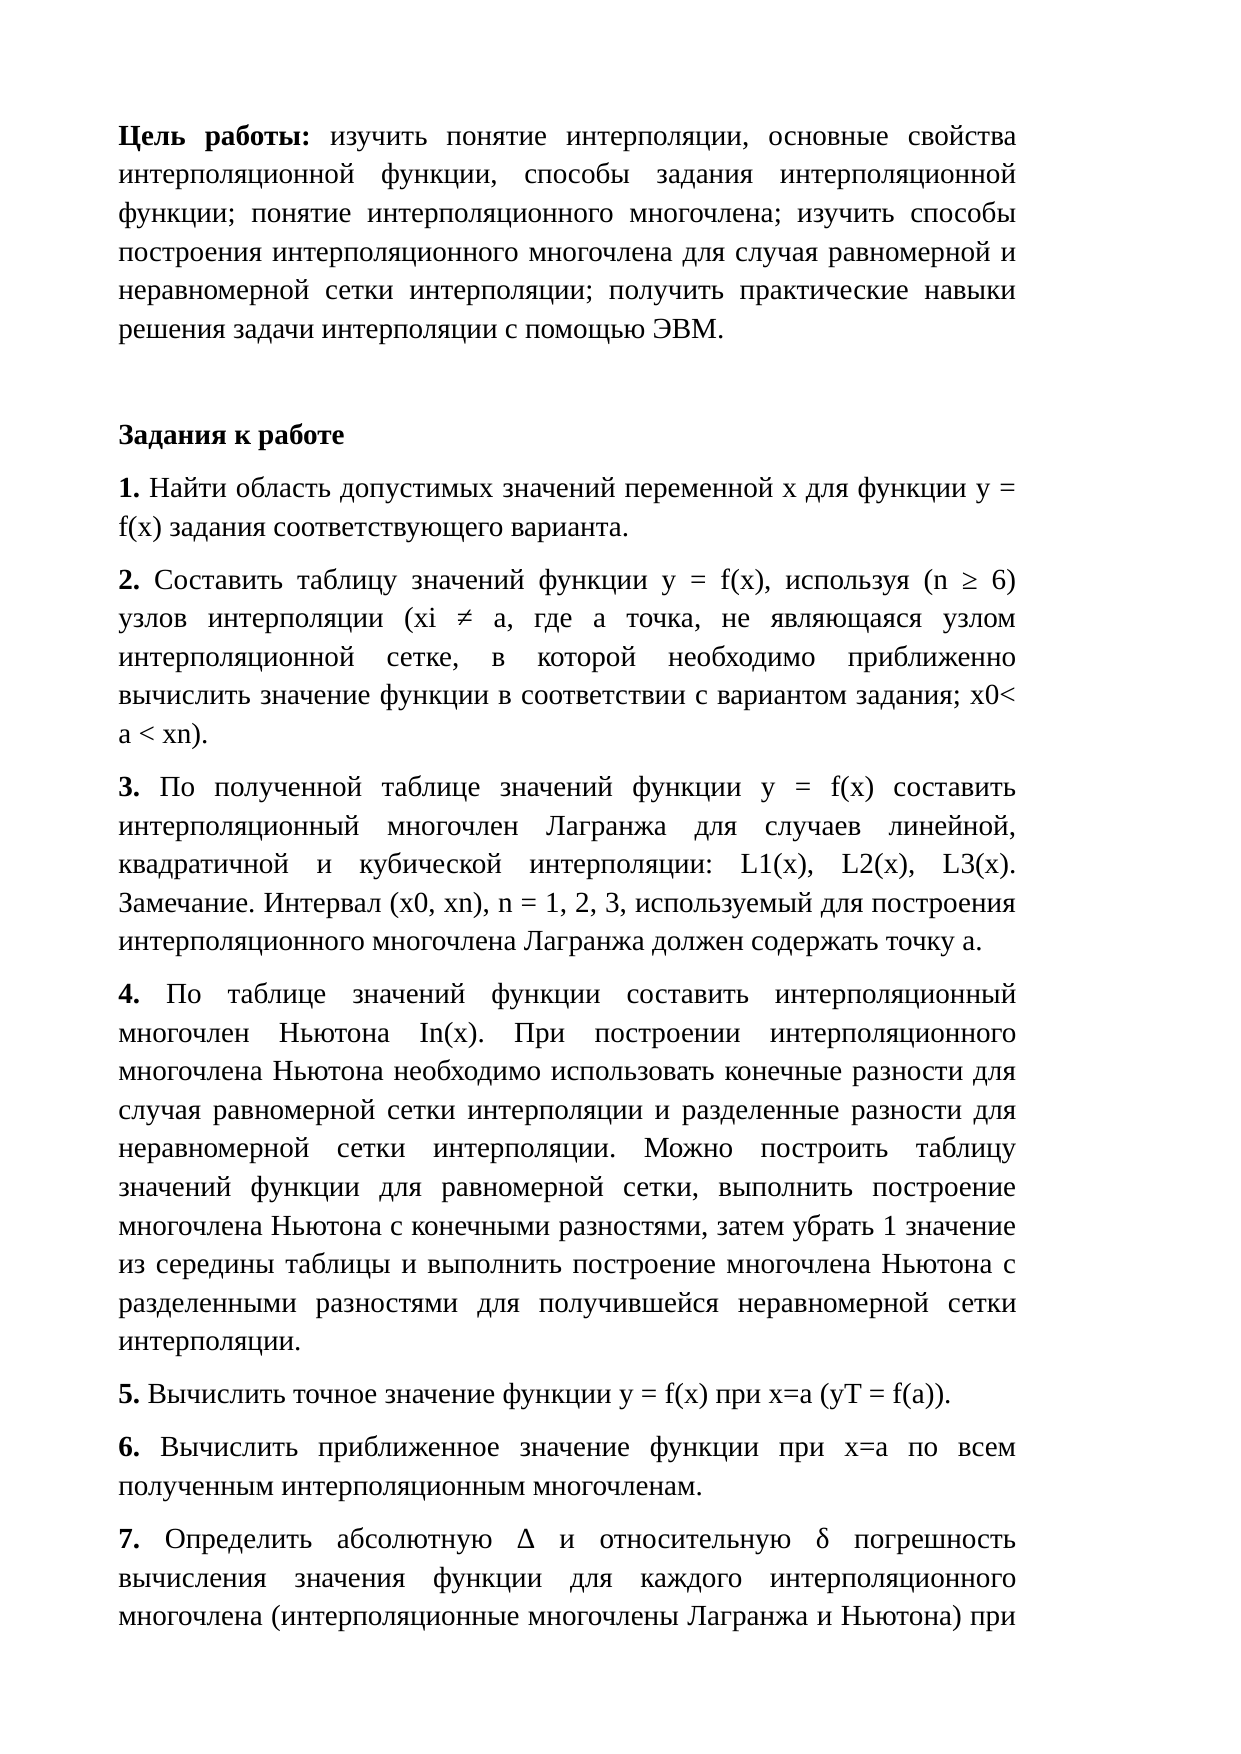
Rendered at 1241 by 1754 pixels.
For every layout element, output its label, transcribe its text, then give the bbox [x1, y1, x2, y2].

text 6. Вычислить приближенное значение функции при x=a по всем полученным интерполяционным многочленам. [118, 1429, 1017, 1502]
text Задания к работе [118, 417, 1017, 451]
text 5. Вычислить точное значение функции y = f(x) при x=a (yT = f(a)). [118, 1376, 1017, 1410]
text 3. По полученной таблице значений функции y = f(x) составить интерполяционный многочлен Лагранжа для случаев линейной, квадратичной и кубической интерполяции: L1(x), L2(x), L3(x). Замечание. Интервал (x0, xn), n = 1, 2, 3, используемый для построения интерполяционного многочлена Лагранжа должен содержать точку a. [118, 769, 1017, 957]
text 2. Составить таблицу значений функции y = f(x), используя (n ≥ 6) узлов интерполяции (xi ≠ a, где a точка, не являющаяся узлом интерполяционной сетке, в которой необходимо приближенно вычислить значение функции в соответствии с вариантом задания; x0< a < xn). [118, 562, 1017, 749]
text 4. По таблице значений функции составить интерполяционный многочлен Ньютона In(x). При построении интерполяционного многочлена Ньютона необходимо использовать конечные разности для случая равномерной сетки интерполяции и разделенные разности для неравномерной сетки интерполяции. Можно построить таблицу значений функции для равномерной сетки, выполнить построение многочлена Ньютона с конечными разностями, затем убрать 1 значение из середины таблицы и выполнить построение многочлена Ньютона с разделенными разностями для получившейся неравномерной сетки интерполяции. [118, 976, 1017, 1357]
text Цель работы: изучить понятие интерполяции, основные свойства интерполяционной функции, способы задания интерполяционной функции; понятие интерполяционного многочлена; изучить способы построения интерполяционного многочлена для случая равномерной и неравномерной сетки интерполяции; получить практические навыки решения задачи интерполяции с помощью ЭВМ. [118, 118, 1017, 344]
text 7. Определить абсолютную ∆ и относительную δ погрешность вычисления значения функции для каждого интерполяционного многочлена (интерполяционные многочлены Лагранжа и Ньютона) при [118, 1521, 1017, 1632]
text 1. Найти область допустимых значений переменной х для функции y = f(x) задания соответствующего варианта. [118, 470, 1017, 542]
